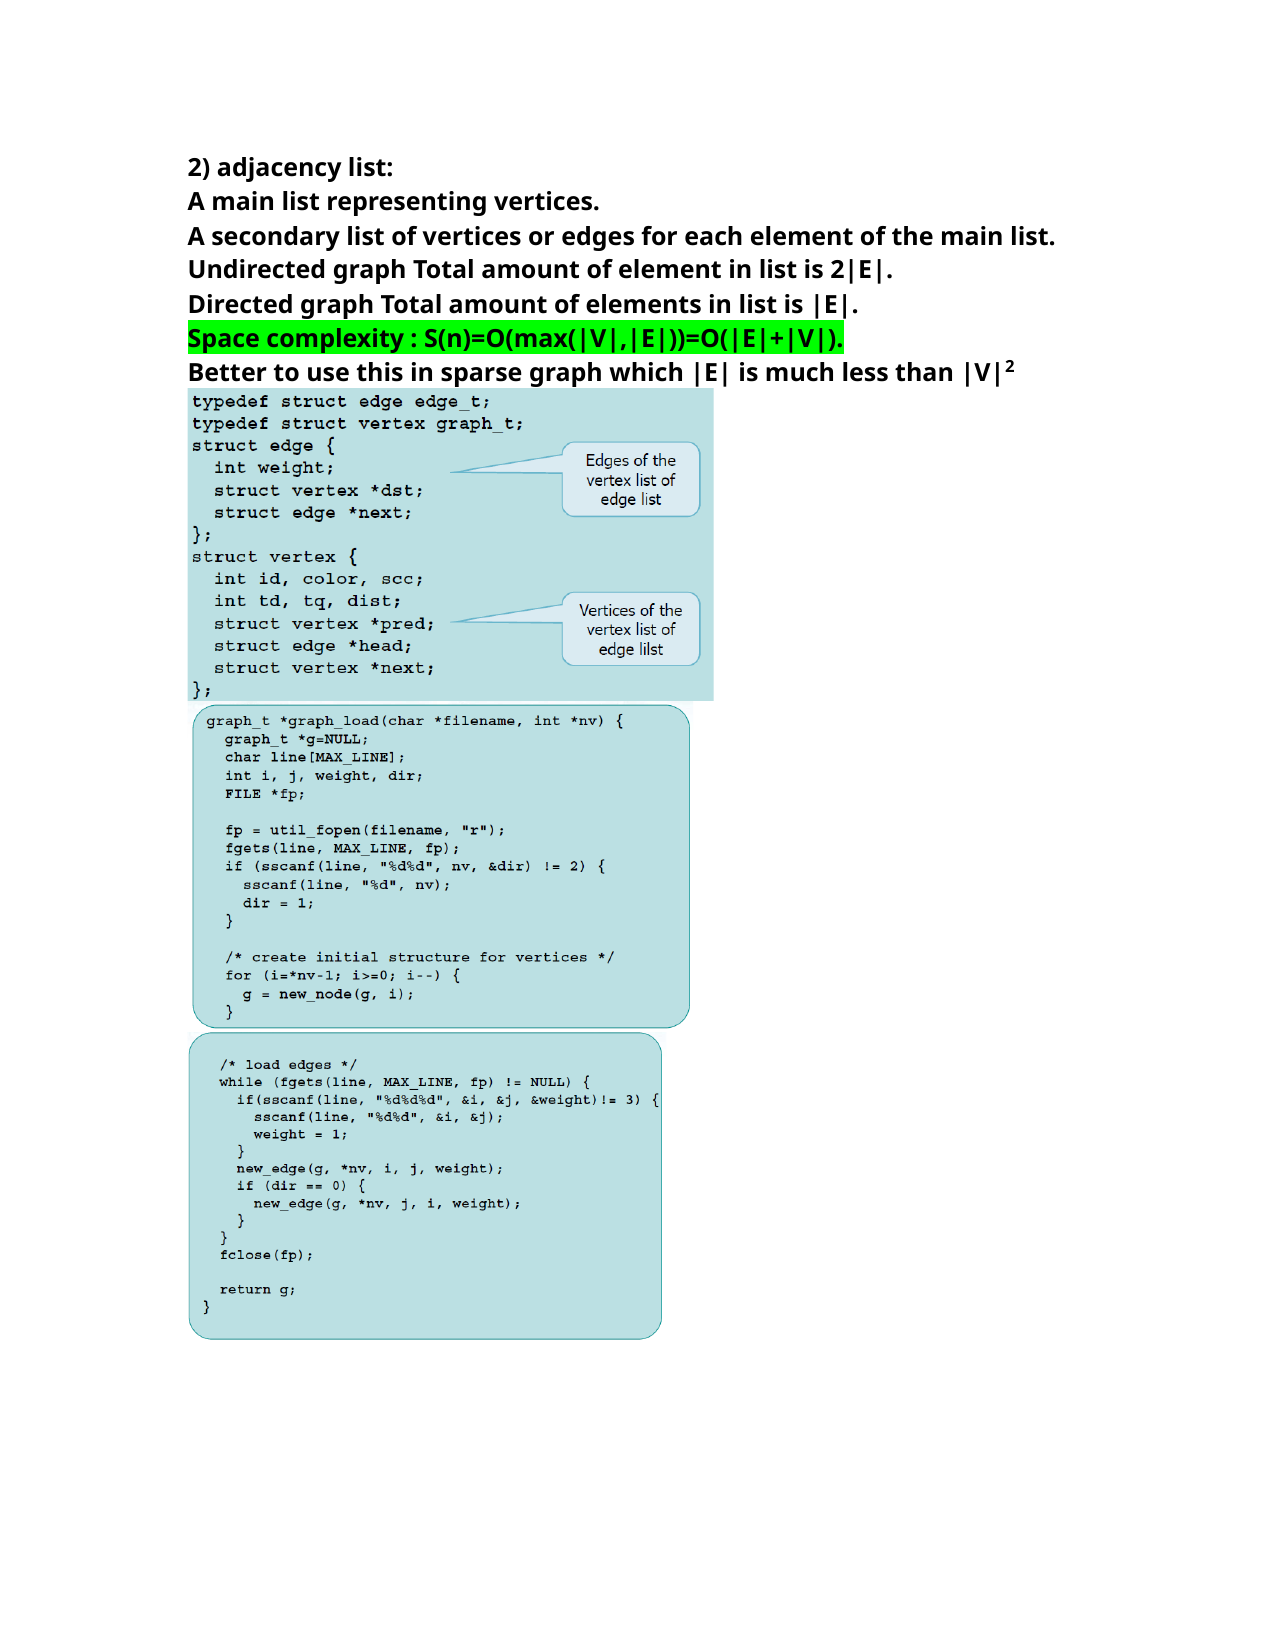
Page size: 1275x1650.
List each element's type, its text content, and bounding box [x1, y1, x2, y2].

subtitle Directed graph Total amount of elements in list is |E|. [187, 286, 1125, 320]
subtitle Space complexity : S(n)=O(max(|V|,|E|))=O(|E|+|V|). [187, 320, 1125, 354]
subtitle A main list representing vertices. [187, 184, 1125, 218]
subtitle A secondary list of vertices or edges for each element of the main list. [187, 218, 1125, 252]
subtitle Better to use this in sparse graph which |E| is much less than |V|2 [187, 354, 1125, 388]
subtitle 2) adjacency list: [187, 150, 1125, 184]
subtitle Undirected graph Total amount of element in list is 2|E|. [187, 252, 1125, 286]
